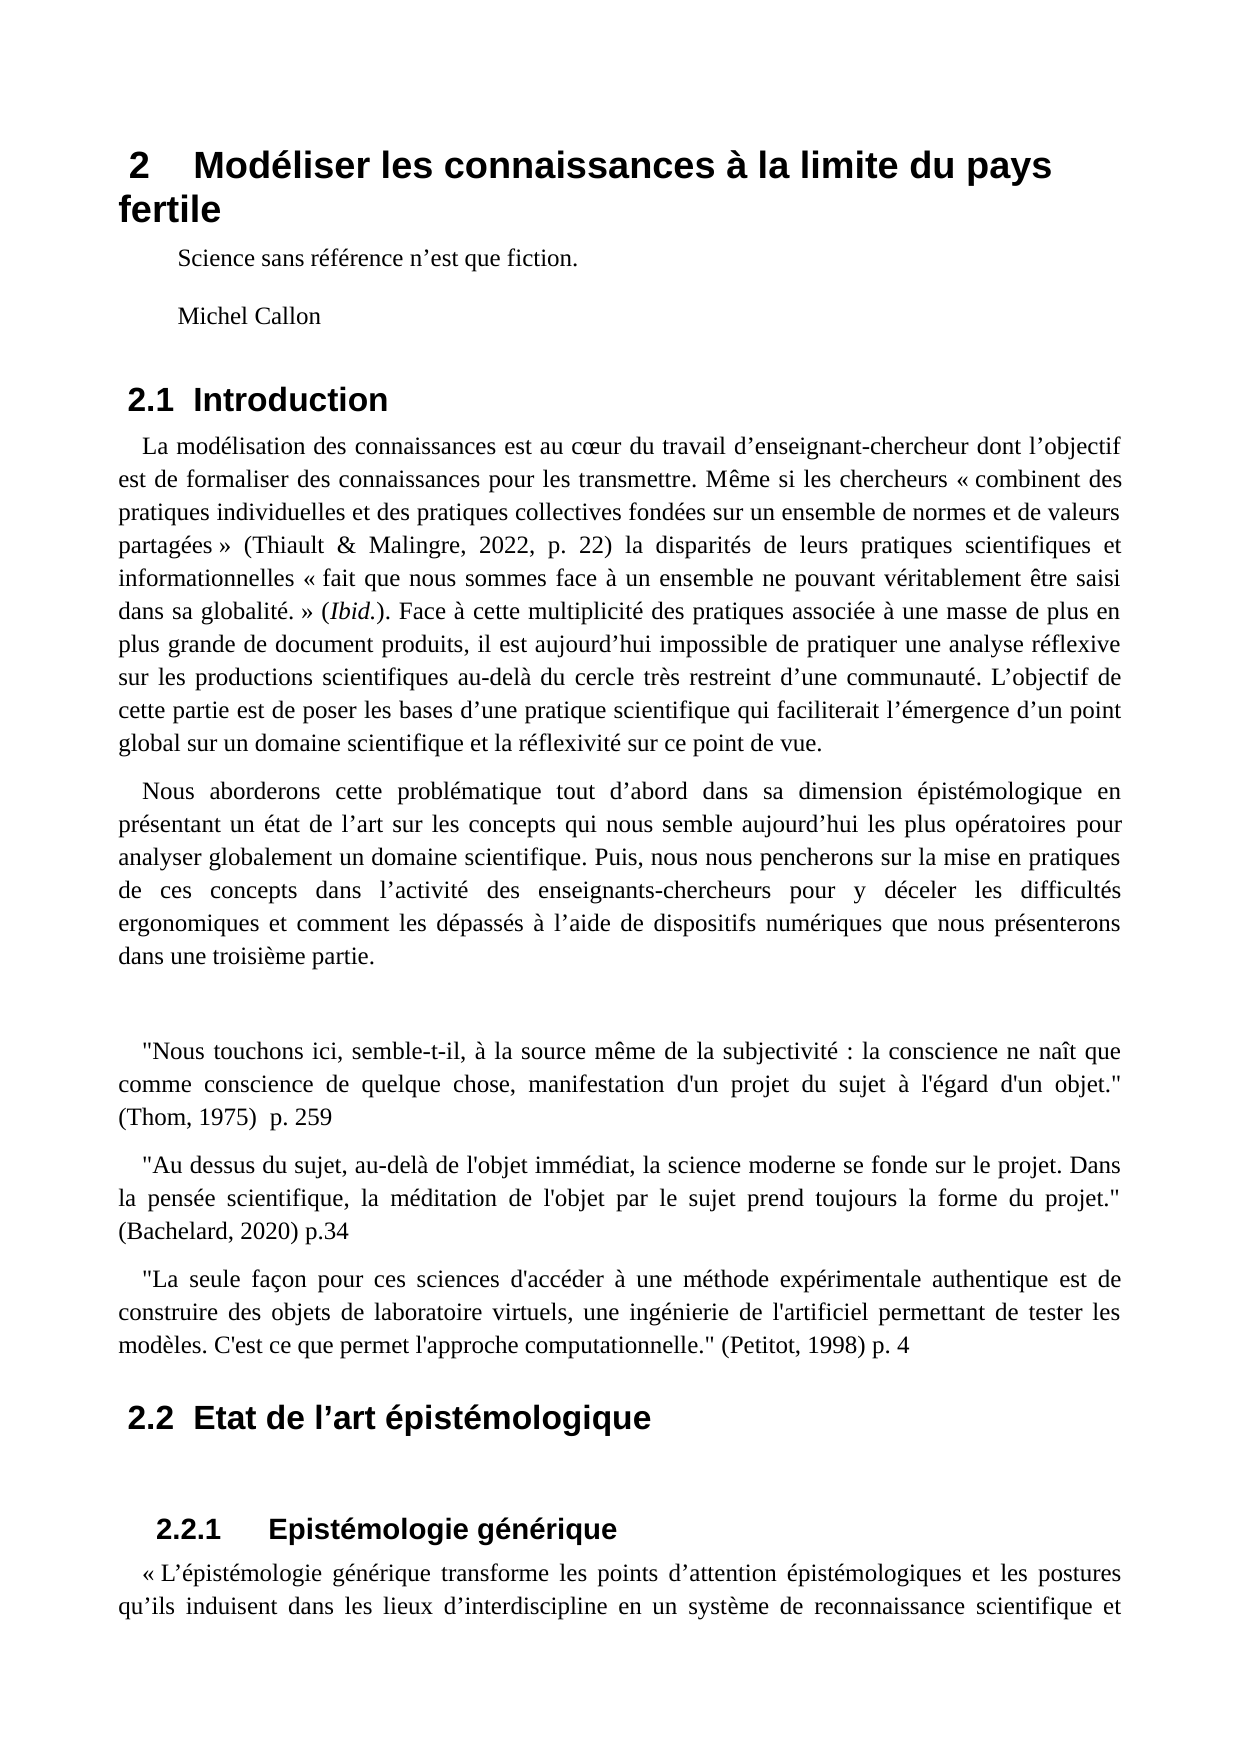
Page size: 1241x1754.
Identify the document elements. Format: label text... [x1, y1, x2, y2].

text Science sans référence n’est que fiction. [177, 243, 1063, 272]
text "Au dessus du sujet, au-delà de l'objet immédiat, la science moderne se fonde sur le projet. Dans la pensée scientifique, la méditation de l'objet par le sujet prend toujours la forme du projet." (Bachelard, 2020) p.34 [118, 1150, 1122, 1245]
text « L’épistémologie générique transforme les points d’attention épistémologiques et les postures qu’ils induisent dans les lieux d’interdiscipline en un système de reconnaissance scientifique et [118, 1558, 1122, 1619]
text La modélisation des connaissances est au cœur du travail d’enseignant-chercheur dont l’objectif est de formaliser des connaissances pour les transmettre. Même si les chercheurs « combinent des pratiques individuelles et des pratiques collectives fondées sur un ensemble de normes et de valeurs partagées » (Thiault & Malingre, 2022, p. 22) la disparités de leurs pratiques scientifiques et informationnelles « fait que nous sommes face à un ensemble ne pouvant véritablement être saisi dans sa globalité. » (Ibid.). Face à cette multiplicité des pratiques associée à une masse de plus en plus grande de document produits, il est aujourd’hui impossible de pratiquer une analyse réflexive sur les productions scientifiques au-delà du cercle très restreint d’une communauté. L’objectif de cette partie est de poser les bases d’une pratique scientifique qui faciliterait l’émergence d’un point global sur un domaine scientifique et la réflexivité sur ce point de vue. [118, 431, 1122, 757]
subtitle Introduction [118, 380, 1122, 419]
text "Nous touchons ici, semble-t-il, à la source même de la subjectivité : la conscience ne naît que comme conscience de quelque chose, manifestation d'un projet du sujet à l'égard d'un objet." (Thom, 1975) p. 259 [118, 1036, 1122, 1131]
text Michel Callon [177, 301, 1063, 330]
subtitle Etat de l’art épistémologique [118, 1398, 1122, 1437]
subtitle Modéliser les connaissances à la limite du pays fertile [118, 143, 1122, 230]
subtitle Epistémologie générique [118, 1512, 1122, 1545]
text "La seule façon pour ces sciences d'accéder à une méthode expérimentale authentique est de construire des objets de laboratoire virtuels, une ingénierie de l'artificiel permettant de tester les modèles. C'est ce que permet l'approche computationnelle." (Petitot, 1998) p. 4 [118, 1264, 1122, 1358]
text Nous aborderons cette problématique tout d’abord dans sa dimension épistémologique en présentant un état de l’art sur les concepts qui nous semble aujourd’hui les plus opératoires pour analyser globalement un domaine scientifique. Puis, nous nous pencherons sur la mise en pratiques de ces concepts dans l’activité des enseignants-chercheurs pour y déceler les difficultés ergonomiques et comment les dépassés à l’aide de dispositifs numériques que nous présenterons dans une troisième partie. [118, 776, 1122, 970]
